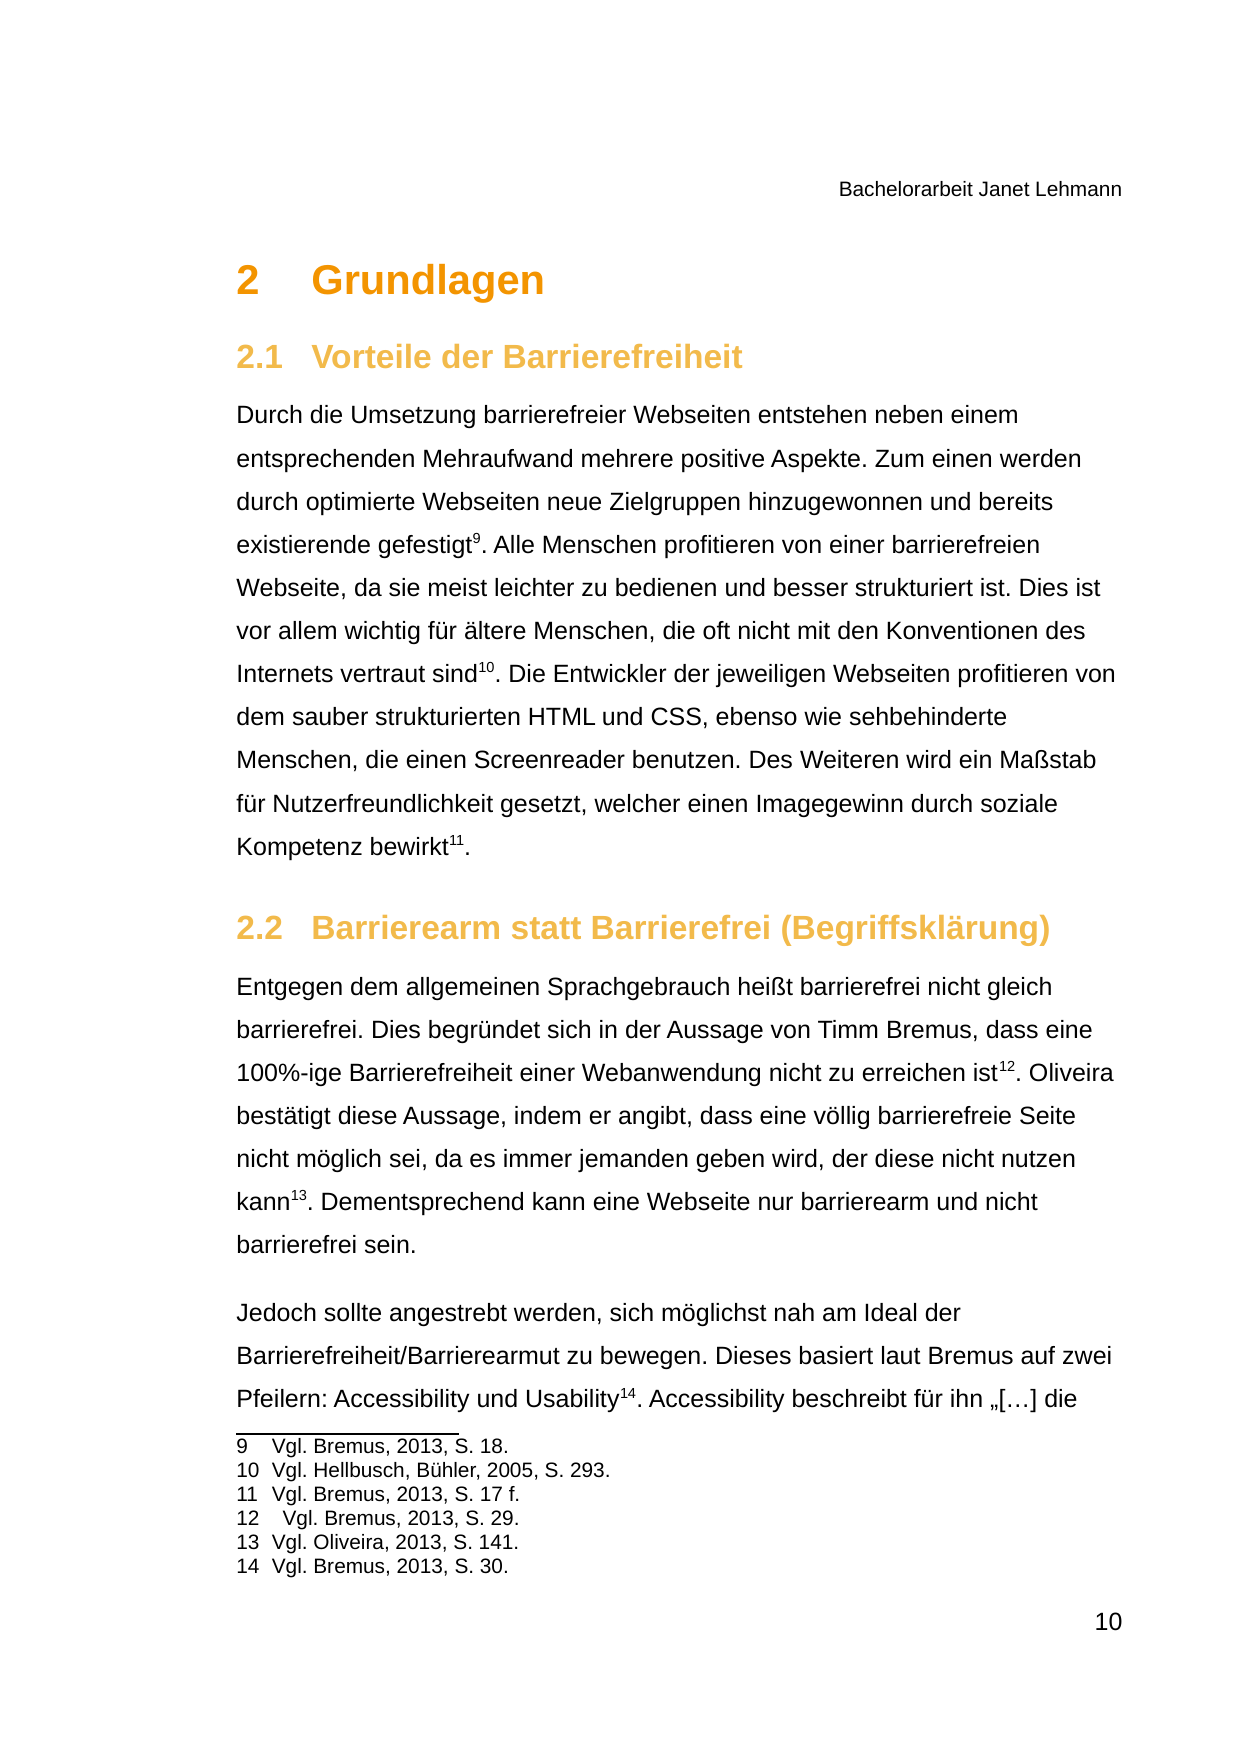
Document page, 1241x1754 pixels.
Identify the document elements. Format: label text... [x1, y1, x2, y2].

text Entgegen dem allgemeinen Sprachgebrauch heißt barrierefrei nicht gleich barrierefrei. Dies begründet sich in der Aussage von Timm Bremus, dass eine 100%-ige Barrierefreiheit einer Webanwendung nicht zu erreichen ist. Oliveira bestätigt diese Aussage, indem er angibt, dass eine völlig barrierefreie Seite nicht möglich sei, da es immer jemanden geben wird, der diese nicht nutzen kann. Dementsprechend kann eine Webseite nur barrierearm und nicht barrierefrei sein. [236, 972, 1122, 1259]
text Vgl. Bremus, 2013, S. 18. [236, 1434, 1122, 1458]
text Durch die Umsetzung barrierefreier Webseiten entstehen neben einem entsprechenden Mehraufwand mehrere positive Aspekte. Zum einen werden durch optimierte Webseiten neue Zielgruppen hinzugewonnen und bereits existierende gefestigt. Alle Menschen profitieren von einer barrierefreien Webseite, da sie meist leichter zu bedienen und besser strukturiert ist. Dies ist vor allem wichtig für ältere Menschen, die oft nicht mit den Konventionen des Internets vertraut sind. Die Entwickler der jeweiligen Webseiten profitieren von dem sauber strukturierten HTML und CSS, ebenso wie sehbehinderte Menschen, die einen Screenreader benutzen. Des Weiteren wird ein Maßstab für Nutzerfreundlichkeit gesetzt, welcher einen Imagegewinn durch soziale Kompetenz bewirkt. [236, 400, 1122, 860]
text Vgl. Bremus, 2013, S. 30. [236, 1554, 1122, 1578]
text Jedoch sollte angestrebt werden, sich möglichst nah am Ideal der Barrierefreiheit/Barrierearmut zu bewegen. Dieses basiert laut Bremus auf zwei Pfeilern: Accessibility und Usability. Accessibility beschreibt für ihn „[…] die [236, 1298, 1122, 1413]
text Vgl. Bremus, 2013, S. 29. [236, 1506, 1122, 1530]
subtitle Barrierearm statt Barrierefrei (Begriffsklärung) [236, 908, 1122, 947]
text Vgl. Bremus, 2013, S. 17 f. [236, 1482, 1122, 1506]
subtitle Grundlagen [236, 256, 1122, 303]
text Vgl. Hellbusch, Bühler, 2005, S. 293. [236, 1458, 1122, 1482]
subtitle Vorteile der Barrierefreiheit [236, 337, 1122, 376]
text Vgl. Oliveira, 2013, S. 141. [236, 1530, 1122, 1554]
